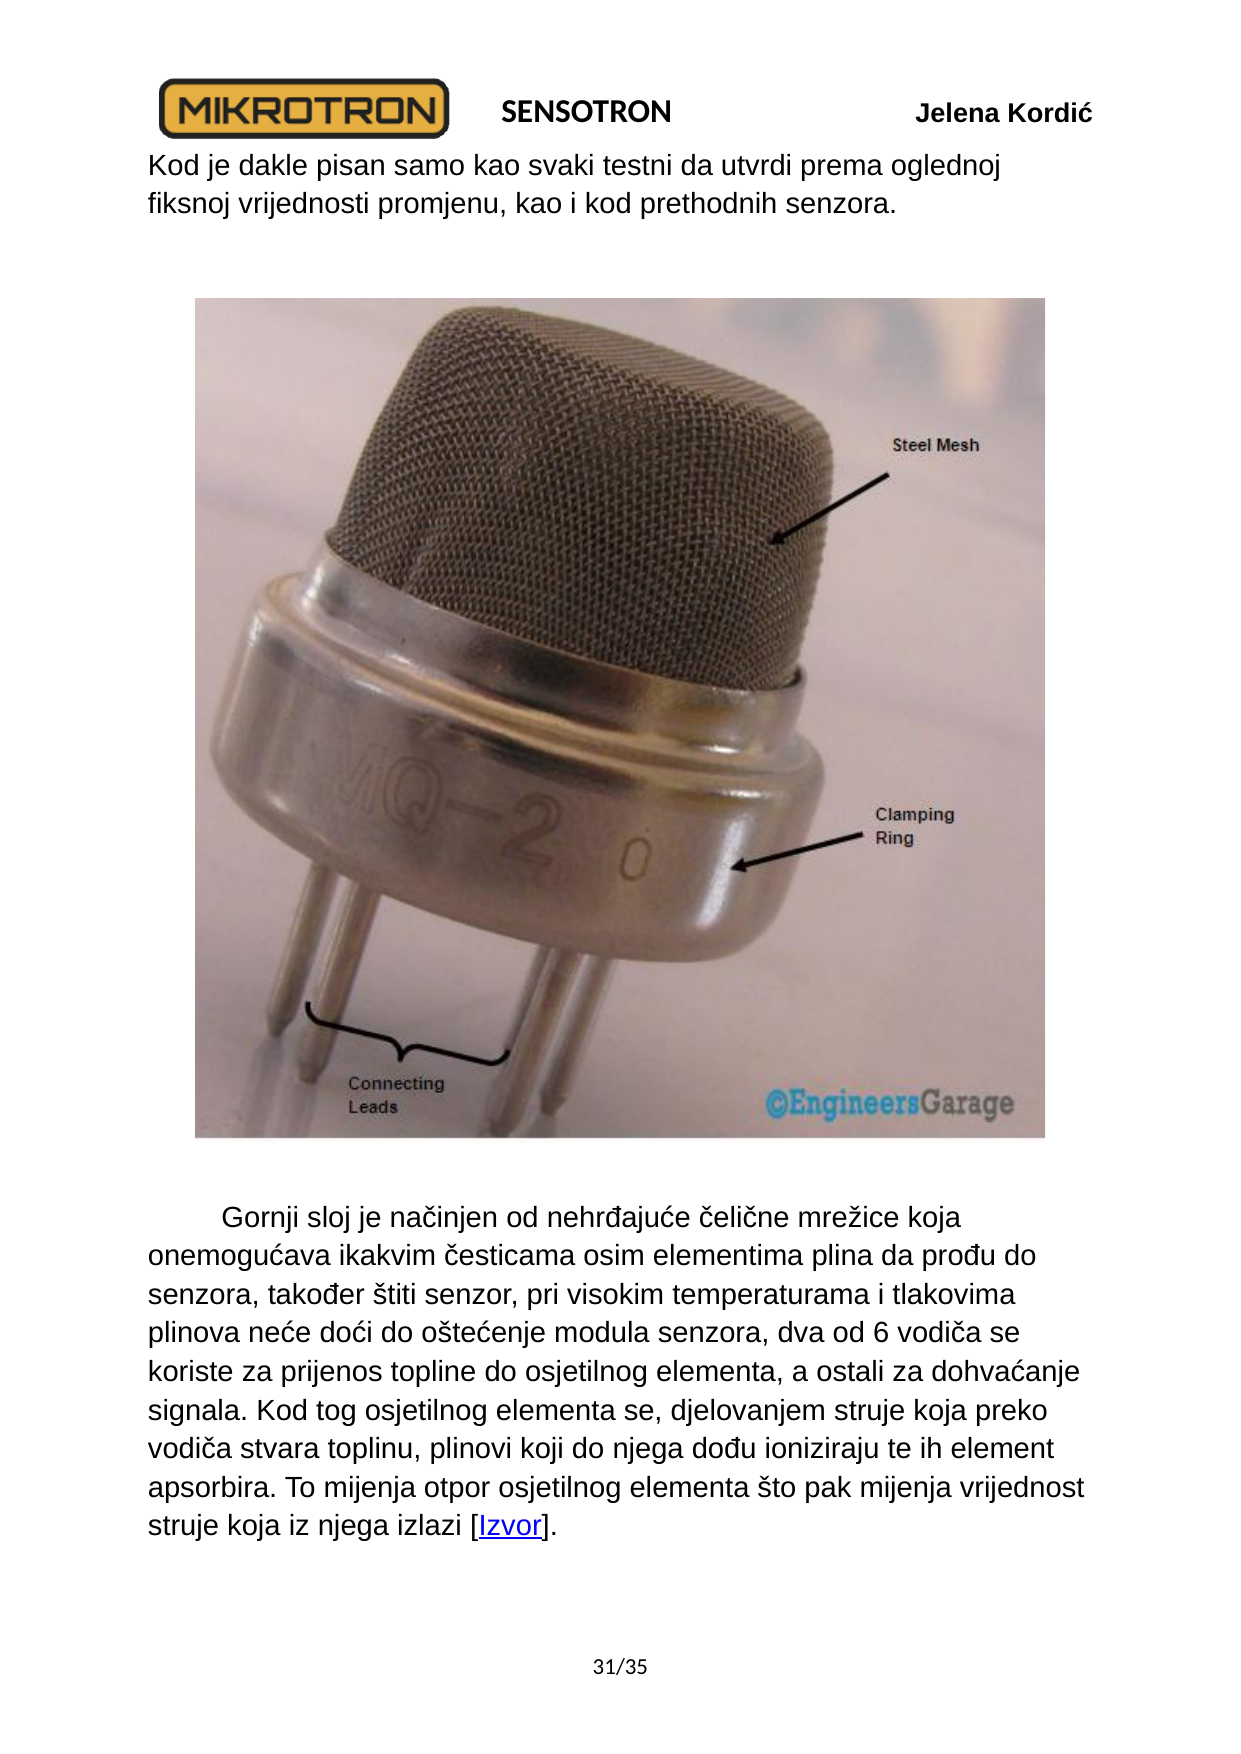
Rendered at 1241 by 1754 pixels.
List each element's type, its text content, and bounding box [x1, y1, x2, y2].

picture [195, 298, 1045, 1143]
text Kod je dakle pisan samo kao svaki testni da utvrdi prema oglednoj fiksnoj vrijednosti promjenu, kao i kod prethodnih senzora. [148, 148, 1093, 220]
text Gornji sloj je načinjen od nehrđajuće čelične mrežice koja onemogućava ikakvim česticama osim elementima plina da prođu do senzora, također štiti senzor, pri visokim temperaturama i tlakovima plinova neće doći do oštećenje modula senzora, dva od 6 vodiča se koriste za prijenos topline do osjetilnog elementa, a ostali za dohvaćanje signala. Kod tog osjetilnog elementa se, djelovanjem struje koja preko vodiča stvara toplinu, plinovi koji do njega dođu ioniziraju te ih element apsorbira. To mijenja otpor osjetilnog elementa što pak mijenja vrijednost struje koja iz njega izlazi [Izvor]. [148, 1200, 1093, 1542]
